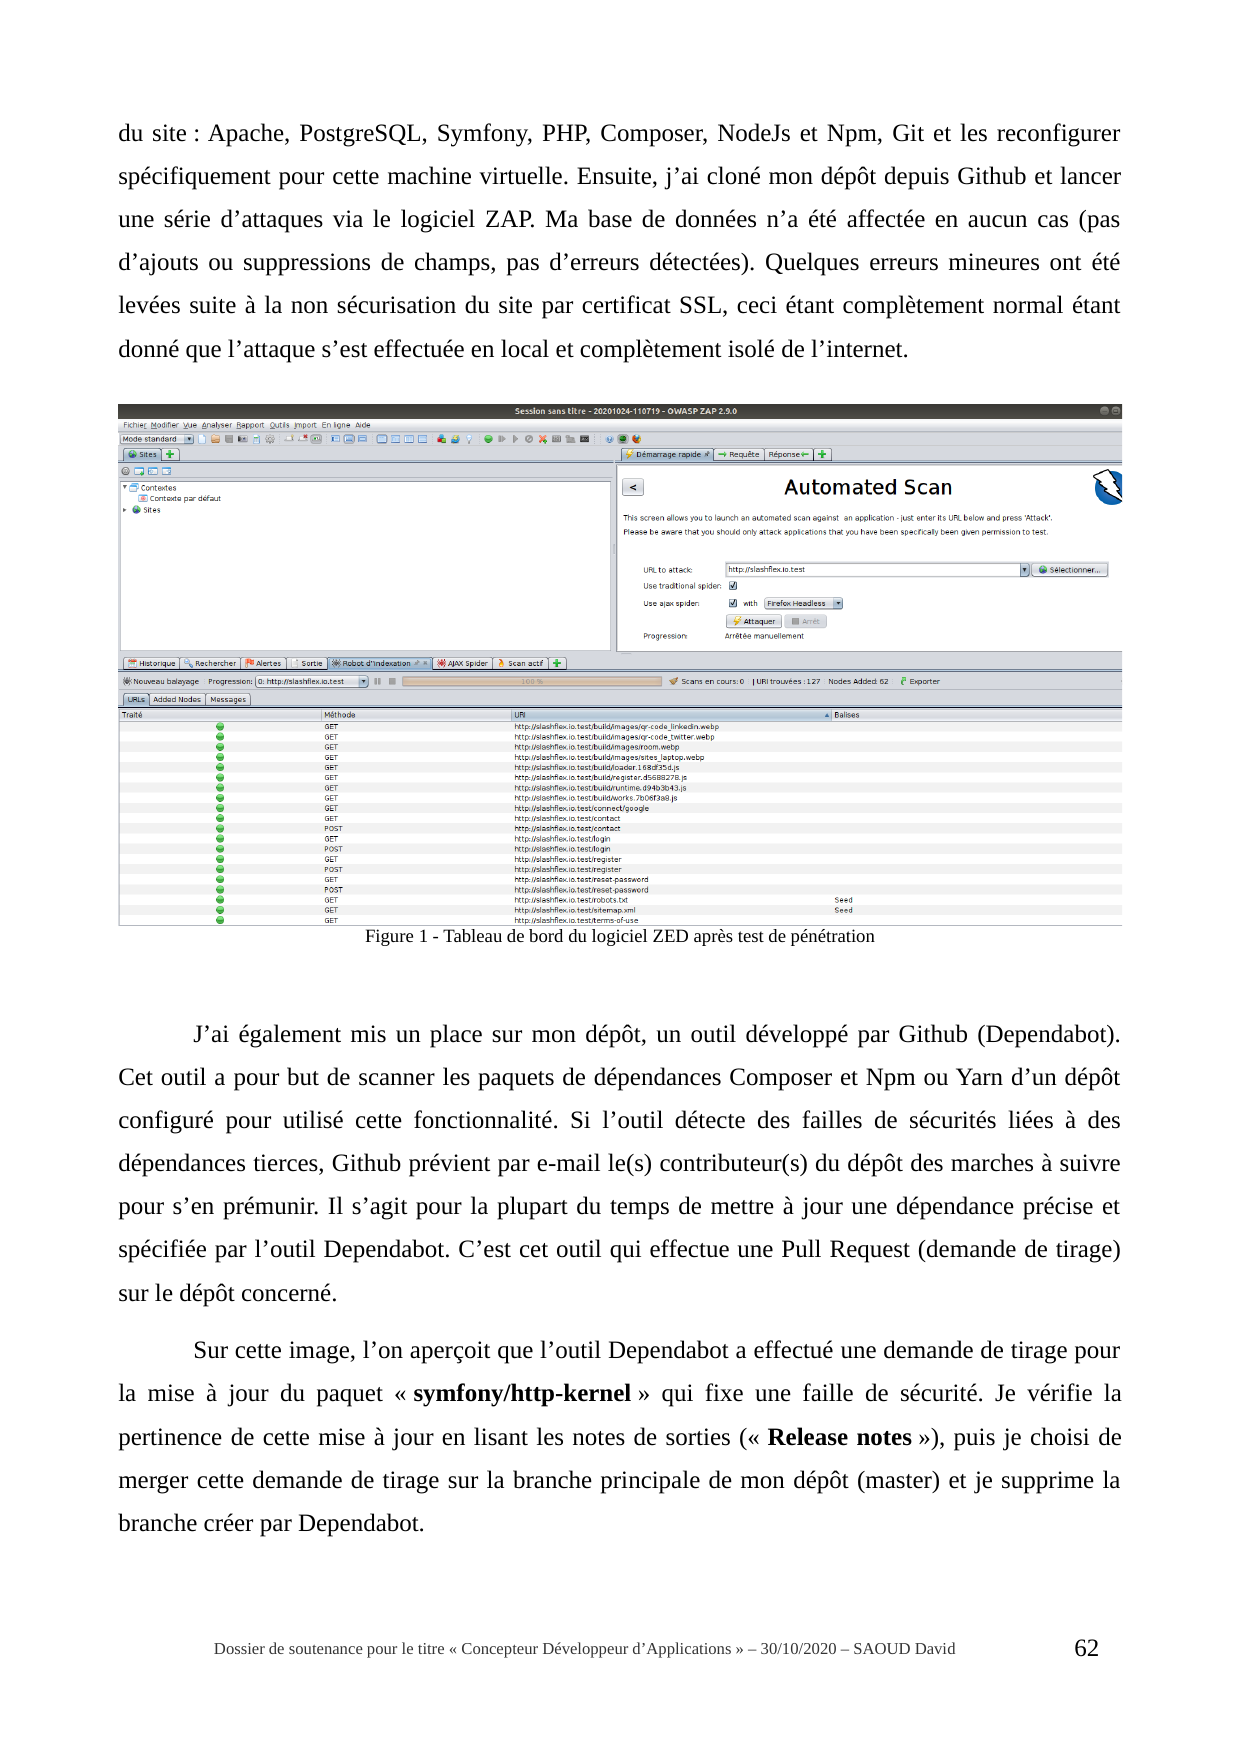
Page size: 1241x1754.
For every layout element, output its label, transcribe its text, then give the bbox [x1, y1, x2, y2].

text du site : Apache, PostgreSQL, Symfony, PHP, Composer, NodeJs et Npm, Git et les reconfigurer spécifiquement pour cette machine virtuelle. Ensuite, j’ai cloné mon dépôt depuis Github et lancer une série d’attaques via le logiciel ZAP. Ma base de données n’a été affectée en aucun cas (pas d’ajouts ou suppressions de champs, pas d’erreurs détectées). Quelques erreurs mineures ont été levées suite à la non sécurisation du site par certificat SSL, ceci étant complètement normal étant donné que l’attaque s’est effectuée en local et complètement isolé de l’internet. [118, 118, 1122, 362]
text Sur cette image, l’on aperçoit que l’outil Dependabot a effectué une demande de tirage pour la mise à jour du paquet « symfony/http-kernel » qui fixe une faille de sécurité. Je vérifie la pertinence de cette mise à jour en lisant les notes de sorties (« Release notes »), puis je choisi de merger cette demande de tirage sur la branche principale de mon dépôt (master) et je supprime la branche créer par Dependabot. [118, 1335, 1122, 1537]
picture [118, 404, 1123, 926]
text J’ai également mis un place sur mon dépôt, un outil développé par Github (Dependabot). Cet outil a pour but de scanner les paquets de dépendances Composer et Npm ou Yarn d’un dépôt configuré pour utilisé cette fonctionnalité. Si l’outil détecte des failles de sécurités liées à des dépendances tierces, Github prévient par e-mail le(s) contributeur(s) du dépôt des marches à suivre pour s’en prémunir. Il s’agit pour la plupart du temps de mettre à jour une dépendance précise et spécifiée par l’outil Dependabot. C’est cet outil qui effectue une Pull Request (demande de tirage) sur le dépôt concerné. [118, 1019, 1122, 1306]
text Figure 1 - Tableau de bord du logiciel ZED après test de pénétration [118, 926, 1122, 947]
